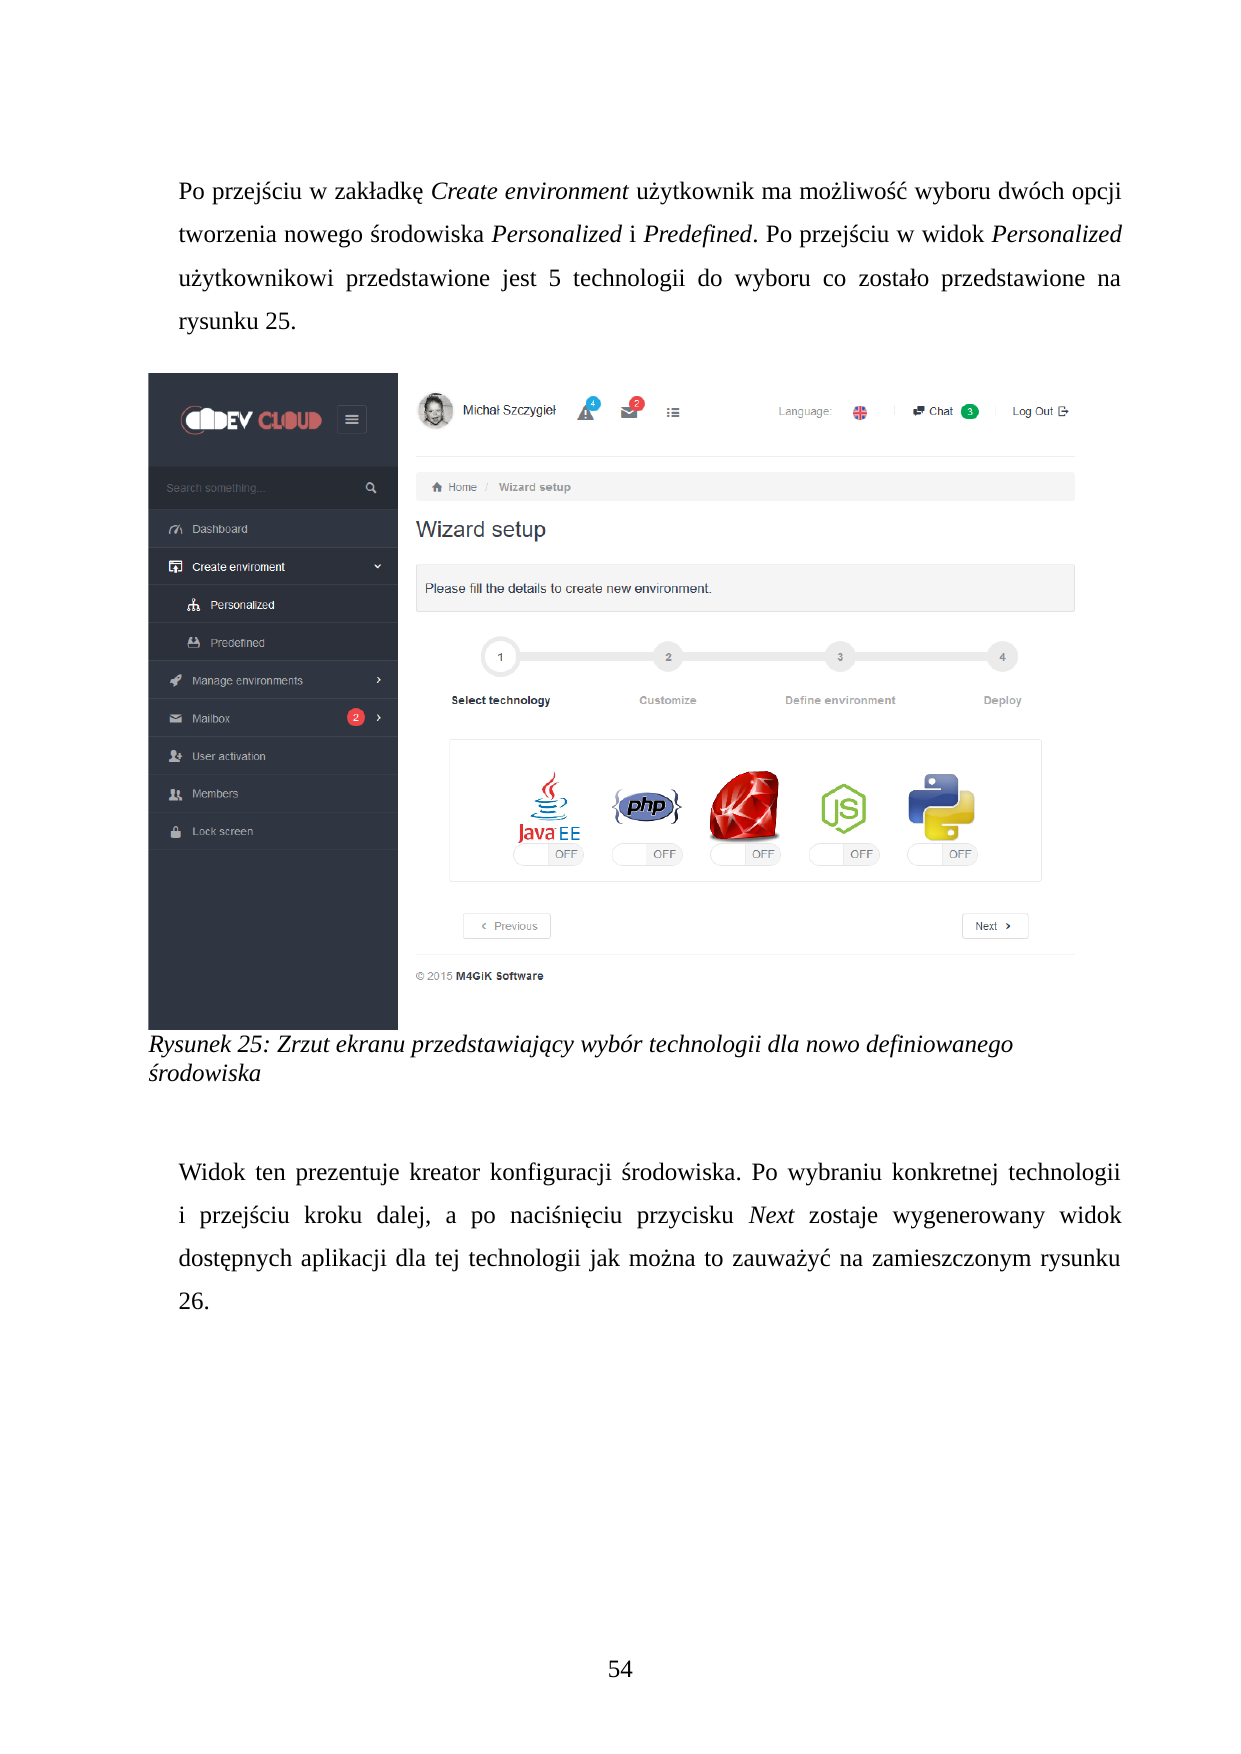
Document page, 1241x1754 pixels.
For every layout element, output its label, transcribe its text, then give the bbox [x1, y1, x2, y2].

text Rysunek 25: Zrzut ekranu przedstawiający wybór technologii dla nowo definiowanego środowiska [148, 1030, 1092, 1087]
picture [148, 373, 1092, 1030]
text Po przejściu w zakładkę Create environment użytkownik ma możliwość wyboru dwóch opcji tworzenia nowego środowiska Personalized i Predefined. Po przejściu w widok Personalized użytkownikowi przedstawione jest 5 technologii do wyboru co zostało przedstawione na rysunku 25. [178, 176, 1122, 334]
text Widok ten prezentuje kreator konfiguracji środowiska. Po wybraniu konkretnej technologii i przejściu kroku dalej, a po naciśnięciu przycisku Next zostaje wygenerowany widok dostępnych aplikacji dla tej technologii jak można to zauważyć na zamieszczonym rysunku 26. [178, 1157, 1122, 1315]
